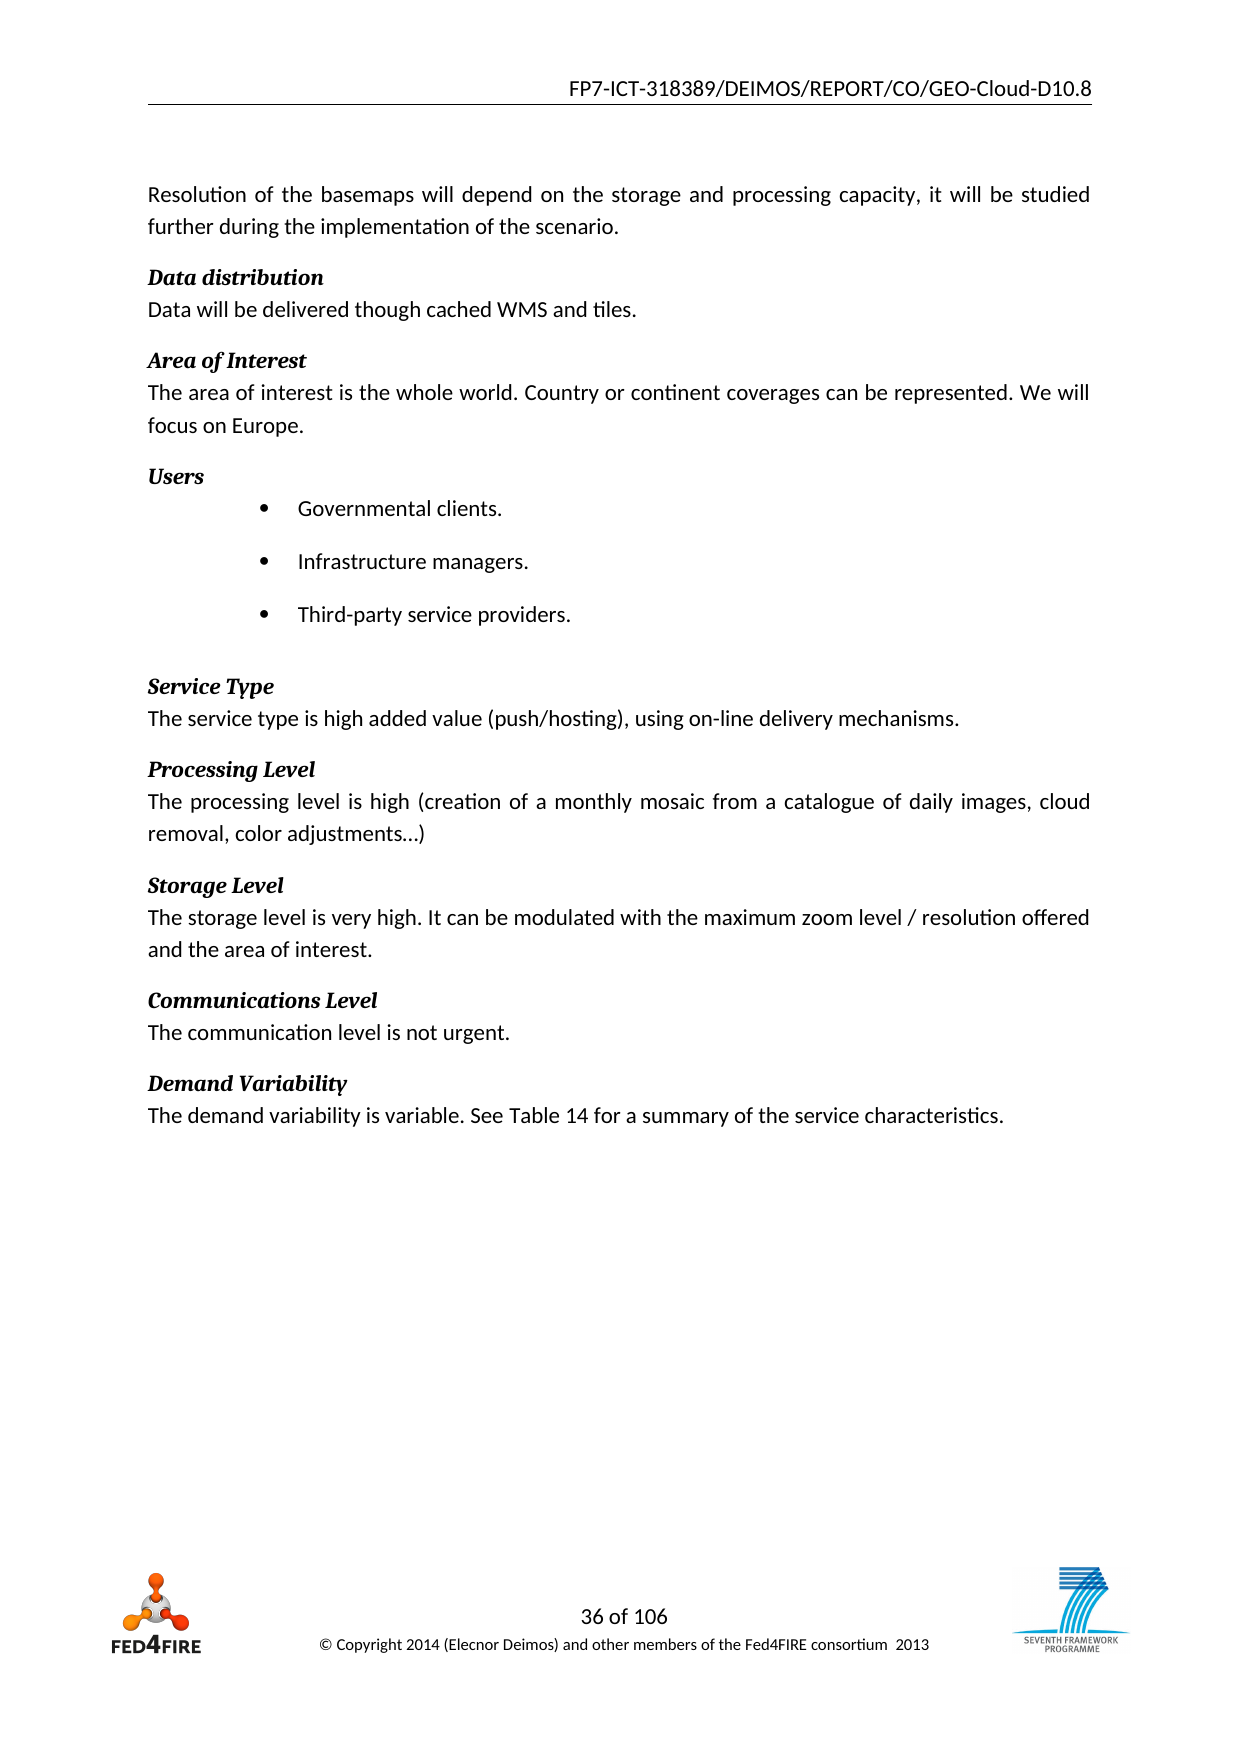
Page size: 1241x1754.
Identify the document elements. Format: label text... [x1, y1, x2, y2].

text The storage level is very high. It can be modulated with the maximum zoom level / resolution offered and the area of interest. [148, 903, 1092, 963]
subtitle Processing Level [148, 757, 1092, 783]
text The demand variability is variable. See Table 14 for a summary of the service characteristics. [148, 1101, 1092, 1129]
subtitle Storage Level [148, 872, 1092, 899]
list Third-party service providers. [260, 600, 1092, 628]
text The area of interest is the whole world. Country or continent coverages can be represented. We will focus on Europe. [148, 378, 1092, 439]
text The processing level is high (creation of a monthly mosaic from a catalogue of daily images, cloud removal, color adjustments…) [148, 787, 1092, 847]
subtitle Data distribution [148, 265, 1092, 291]
subtitle Area of Interest [148, 348, 1092, 375]
subtitle Users [148, 464, 1092, 490]
subtitle Communications Level [148, 988, 1092, 1014]
text Data will be delivered though cached WMS and tiles. [148, 295, 1092, 323]
subtitle Demand Variability [148, 1071, 1092, 1097]
list Infrastructure managers. [260, 547, 1092, 575]
text Resolution of the basemaps will depend on the storage and processing capacity, it will be studied further during the implementation of the scenario. [148, 180, 1092, 240]
text The service type is high added value (push/hosting), using on-line delivery mechanisms. [148, 704, 1092, 732]
subtitle Service Type [148, 674, 1092, 700]
list Governmental clients. [260, 494, 1092, 522]
text The communication level is not urgent. [148, 1018, 1092, 1046]
